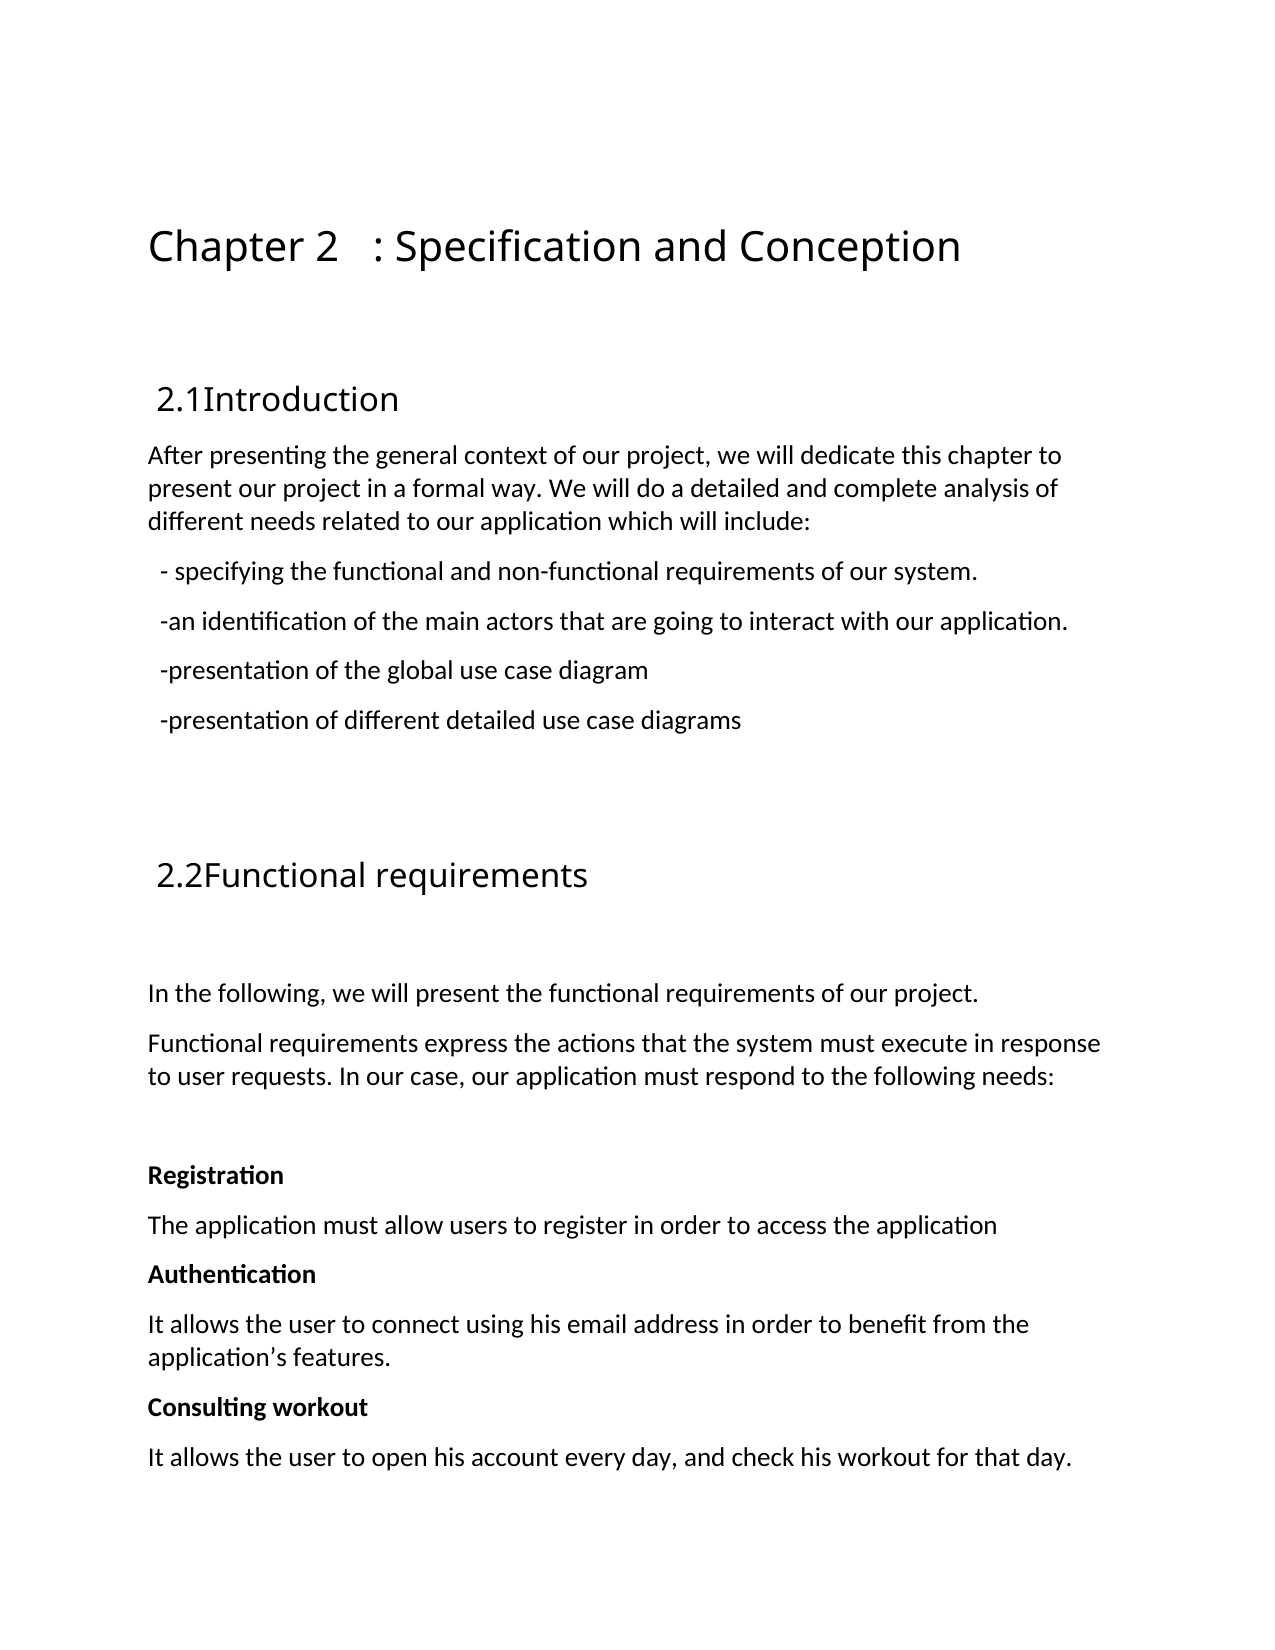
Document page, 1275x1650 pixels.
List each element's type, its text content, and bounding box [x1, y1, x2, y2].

text - specifying the functional and non-functional requirements of our system. [148, 554, 1127, 587]
subtitle : Specification and Conception [148, 217, 1127, 274]
text Registration [148, 1158, 1127, 1191]
text In the following, we will present the functional requirements of our project. [148, 976, 1127, 1009]
text 2.2Functional requirements [148, 852, 1127, 897]
text Consulting workout [148, 1390, 1127, 1423]
text -presentation of different detailed use case diagrams [148, 703, 1127, 736]
text It allows the user to open his account every day, and check his workout for that day. [148, 1440, 1127, 1473]
text The application must allow users to register in order to access the application [148, 1208, 1127, 1241]
text Functional requirements express the actions that the system must execute in response to user requests. In our case, our application must respond to the following needs: [148, 1026, 1127, 1092]
text -presentation of the global use case diagram [148, 653, 1127, 686]
text -an identification of the main actors that are going to interact with our application. [148, 604, 1127, 637]
text Authentication [148, 1258, 1127, 1291]
text 2.1Introduction [148, 376, 1127, 422]
text After presenting the general context of our project, we will dedicate this chapter to present our project in a formal way. We will do a detailed and complete analysis of different needs related to our application which will include: [148, 438, 1127, 537]
text It allows the user to connect using his email address in order to benefit from the application’s features. [148, 1307, 1127, 1373]
